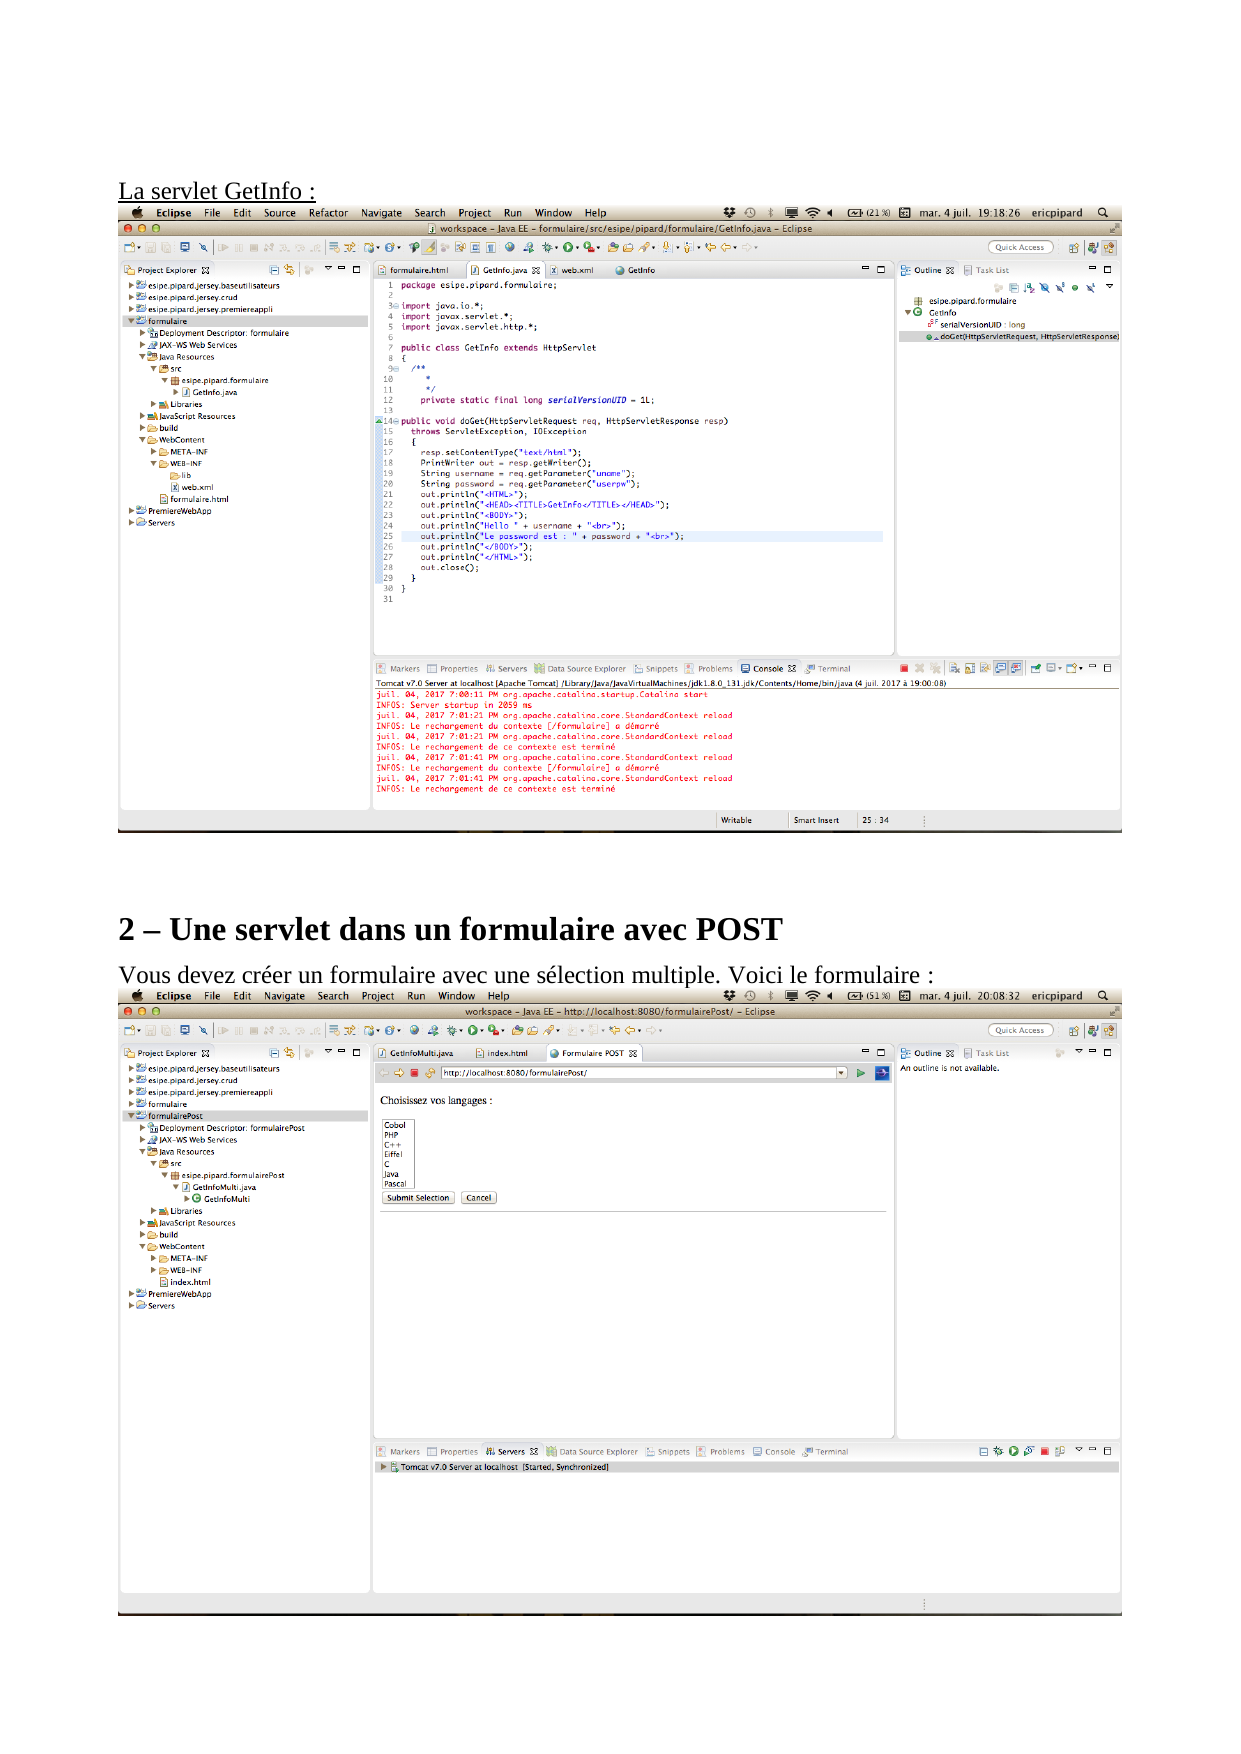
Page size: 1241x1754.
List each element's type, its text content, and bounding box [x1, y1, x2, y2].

picture [118, 988, 1122, 1616]
subtitle 2 – Une servlet dans un formulaire avec POST [118, 909, 1122, 947]
picture [118, 205, 1122, 833]
text La servlet GetInfo : [118, 176, 1122, 205]
text Vous devez créer un formulaire avec une sélection multiple. Voici le formulaire : [118, 959, 1122, 988]
